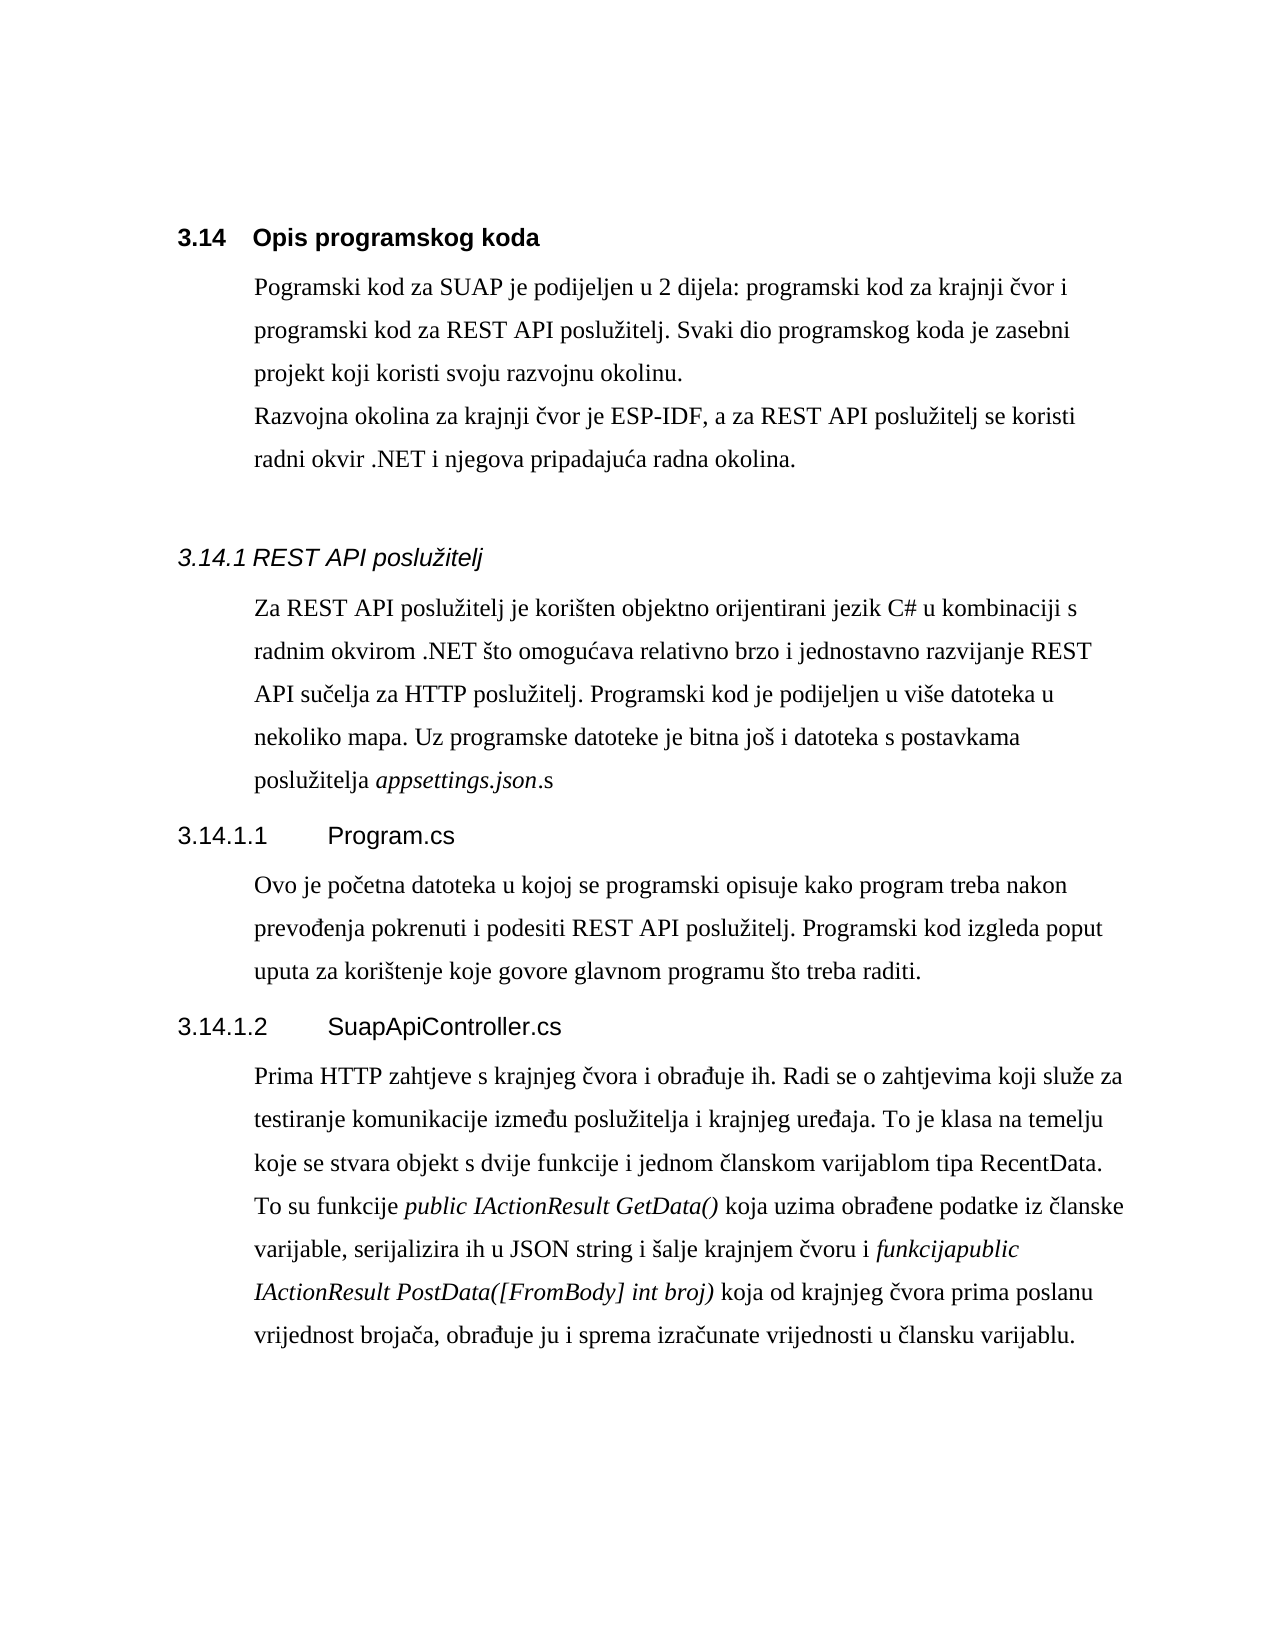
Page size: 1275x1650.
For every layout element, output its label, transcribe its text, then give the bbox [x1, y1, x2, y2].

subtitle Program.cs [177, 821, 1127, 849]
text Razvojna okolina za krajnji čvor je ESP-IDF, a za REST API poslužitelj se koristi radni okvir .NET i njegova pripadajuća radna okolina. [254, 401, 1127, 473]
text Pogramski kod za SUAP je podijeljen u 2 dijela: programski kod za krajnji čvor i programski kod za REST API poslužitelj. Svaki dio programskog koda je zasebni projekt koji koristi svoju razvojnu okolinu. [254, 272, 1127, 387]
subtitle SuapApiController.cs [177, 1012, 1127, 1041]
text Prima HTTP zahtjeve s krajnjeg čvora i obrađuje ih. Radi se o zahtjevima koji služe za testiranje komunikacije između poslužitelja i krajnjeg uređaja. To je klasa na temelju koje se stvara objekt s dvije funkcije i jednom članskom varijablom tipa RecentData. To su funkcije public IActionResult GetData() koja uzima obrađene podatke iz članske varijable, serijalizira ih u JSON string i šalje krajnjem čvoru i funkcijapublic IActionResult PostData([FromBody] int broj) koja od krajnjeg čvora prima poslanu vrijednost brojača, obrađuje ju i sprema izračunate vrijednosti u člansku varijablu. [254, 1061, 1127, 1349]
text Ovo je početna datoteka u kojoj se programski opisuje kako program treba nakon prevođenja pokrenuti i podesiti REST API poslužitelj. Programski kod izgleda poput uputa za korištenje koje govore glavnom programu što treba raditi. [254, 870, 1127, 985]
text Za REST API poslužitelj je korišten objektno orijentirani jezik C# u kombinaciji s radnim okvirom .NET što omogućava relativno brzo i jednostavno razvijanje REST API sučelja za HTTP poslužitelj. Programski kod je podijeljen u više datoteka u nekoliko mapa. Uz programske datoteke je bitna još i datoteka s postavkama poslužitelja appsettings.json.s [254, 593, 1127, 794]
subtitle REST API poslužitelj [177, 543, 1127, 572]
subtitle Opis programskog koda [177, 223, 1127, 251]
